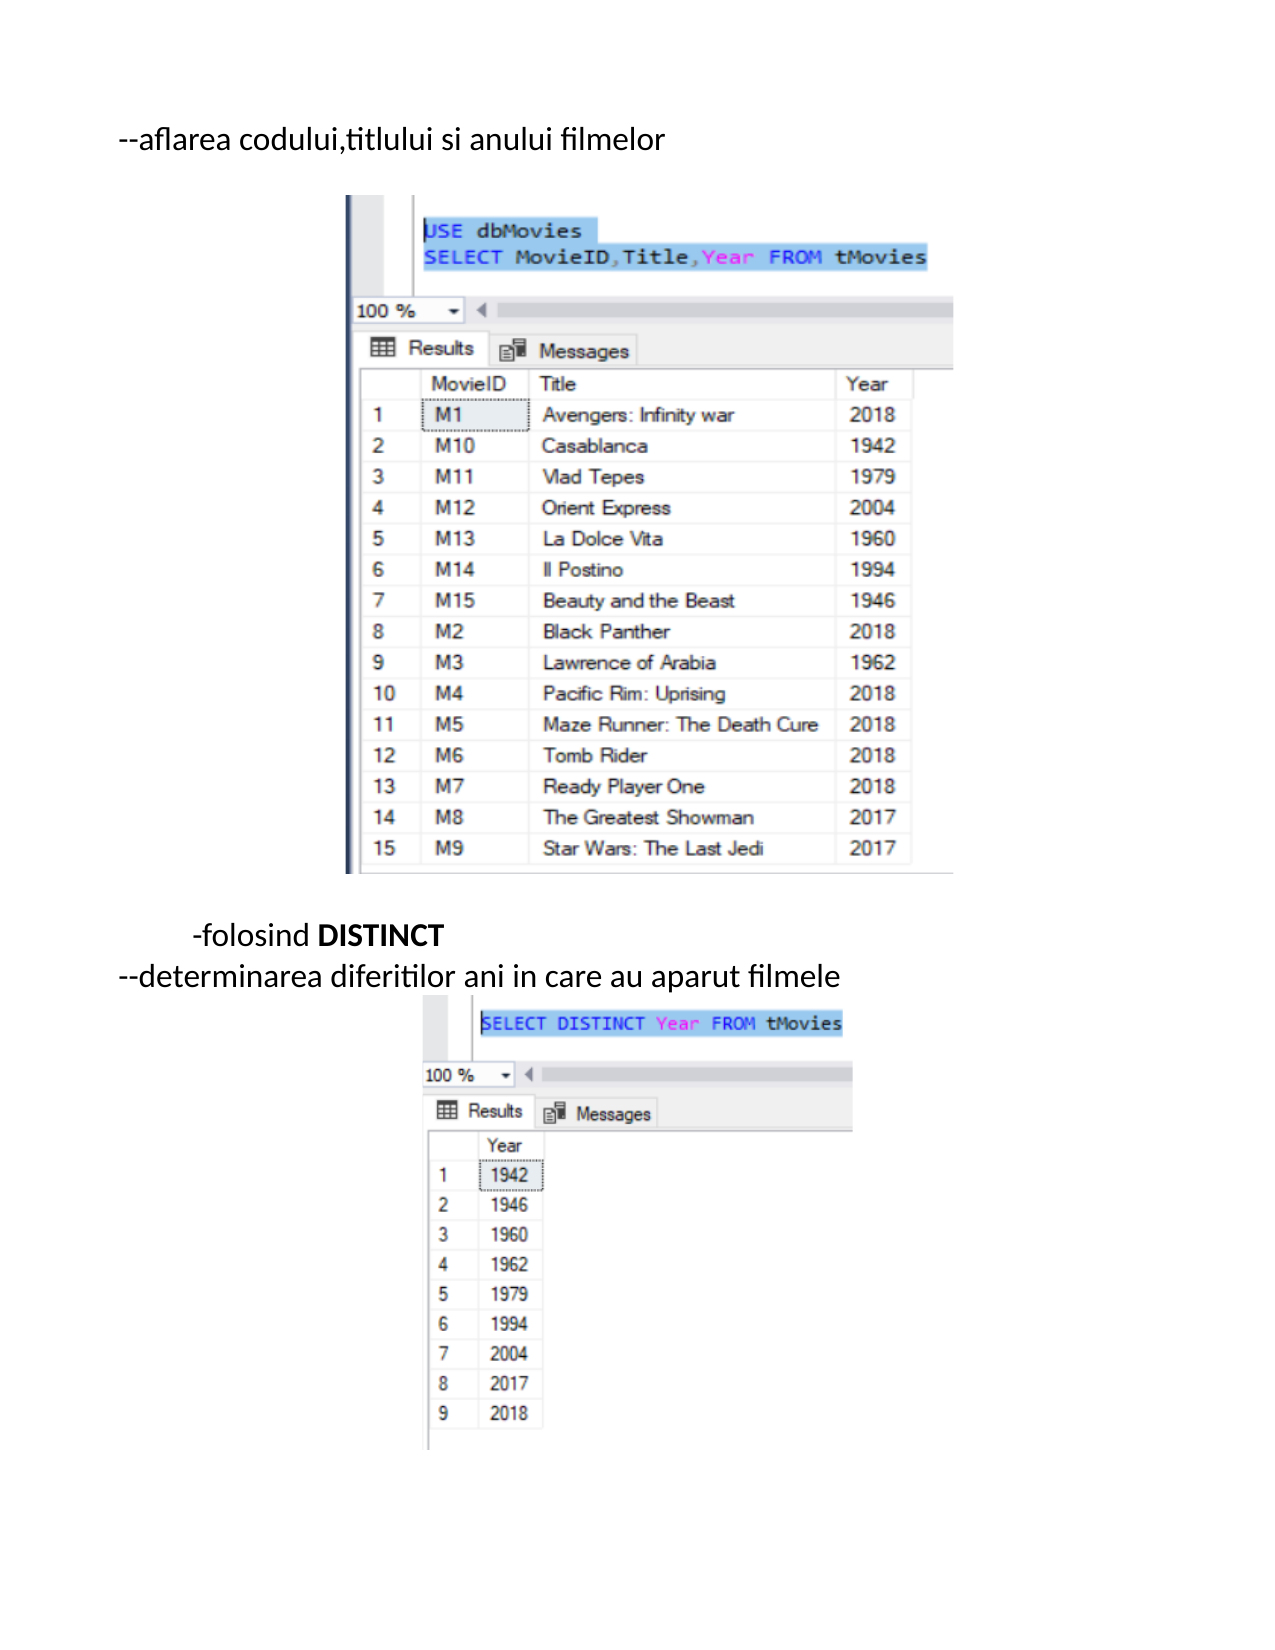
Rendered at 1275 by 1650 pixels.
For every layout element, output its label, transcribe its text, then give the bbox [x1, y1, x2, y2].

text -folosind DISTINCT [118, 914, 1157, 955]
text --aflarea codului,titlului si anului filmelor [118, 118, 1157, 159]
picture [422, 995, 853, 1450]
text --determinarea diferitilor ani in care au aparut filmele [118, 955, 1157, 996]
picture [345, 195, 954, 874]
